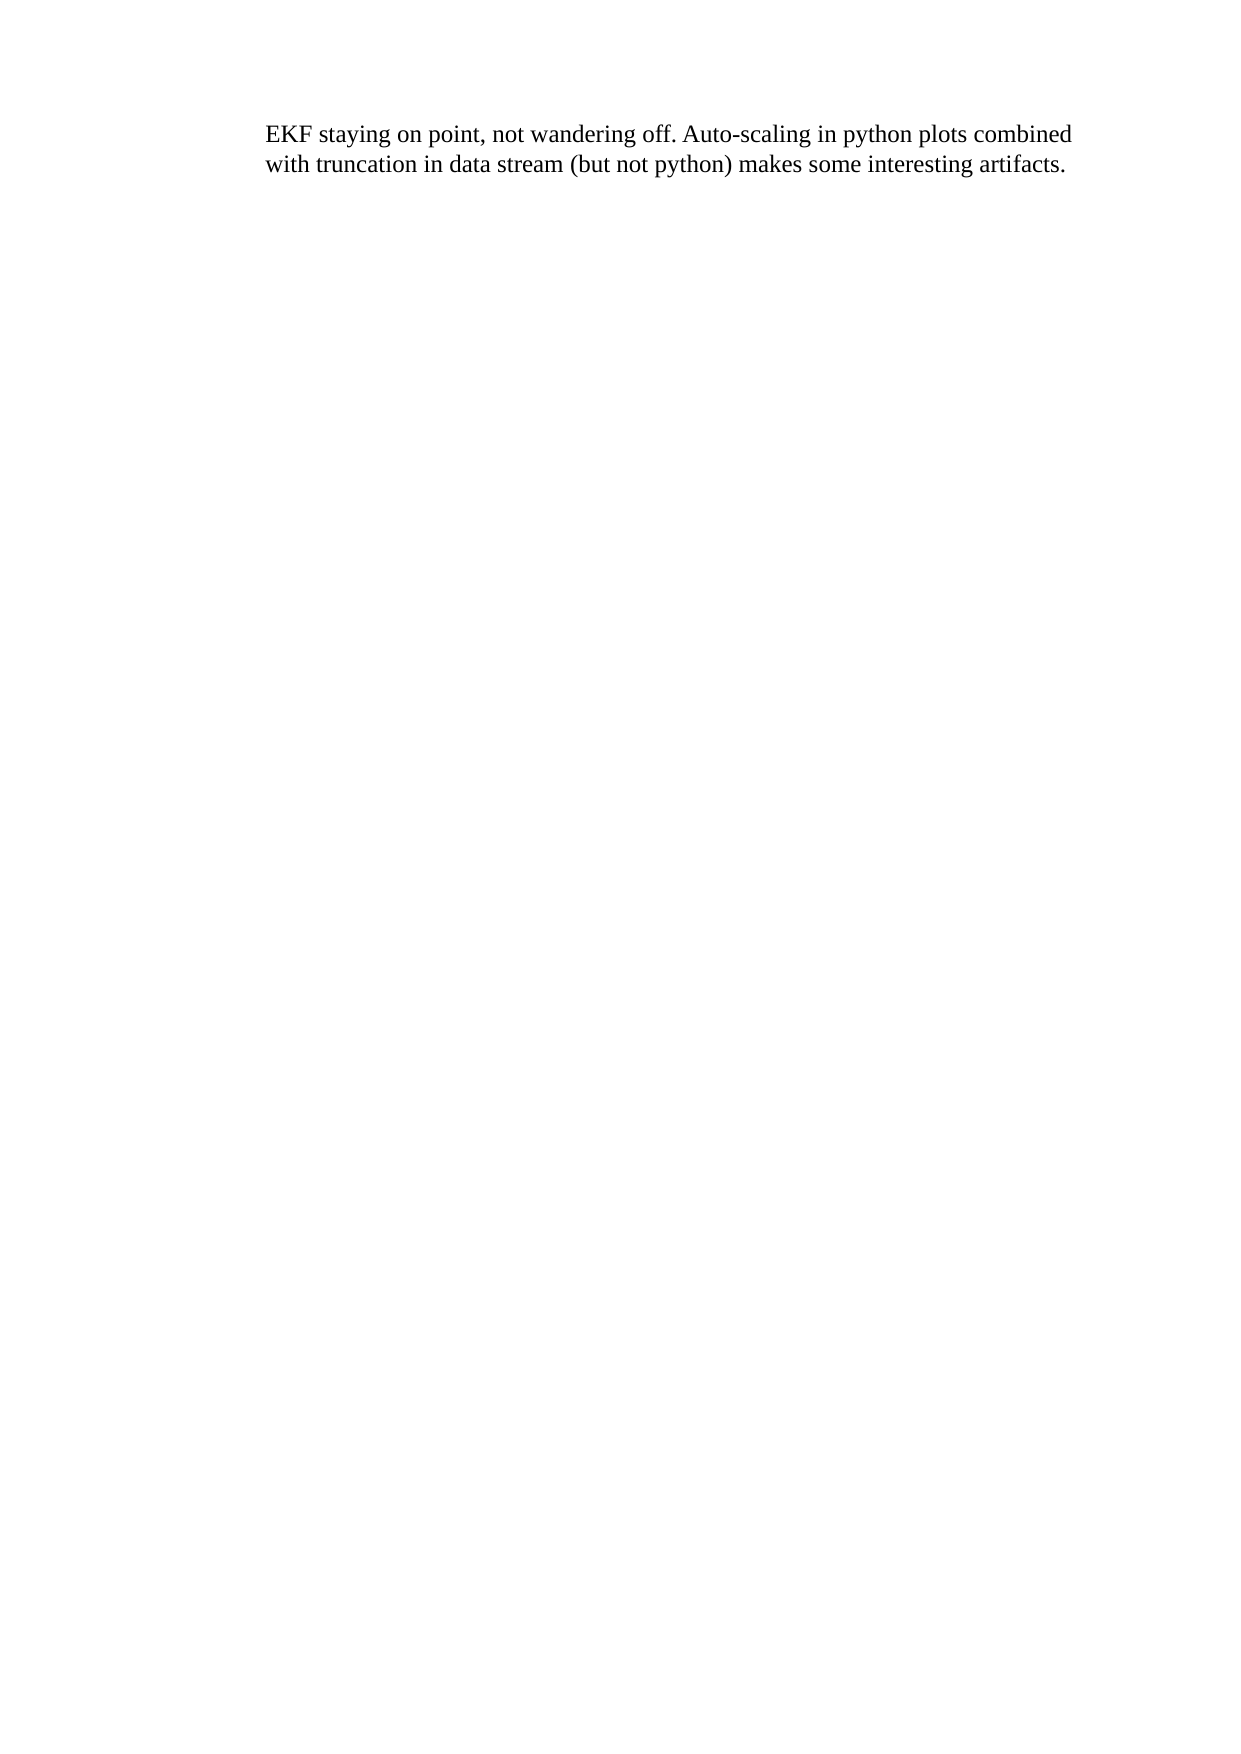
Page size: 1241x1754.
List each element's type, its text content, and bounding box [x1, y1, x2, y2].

text EKF staying on point, not wandering off. Auto-scaling in python plots combined with truncation in data stream (but not python) makes some interesting artifacts. [265, 118, 1122, 177]
